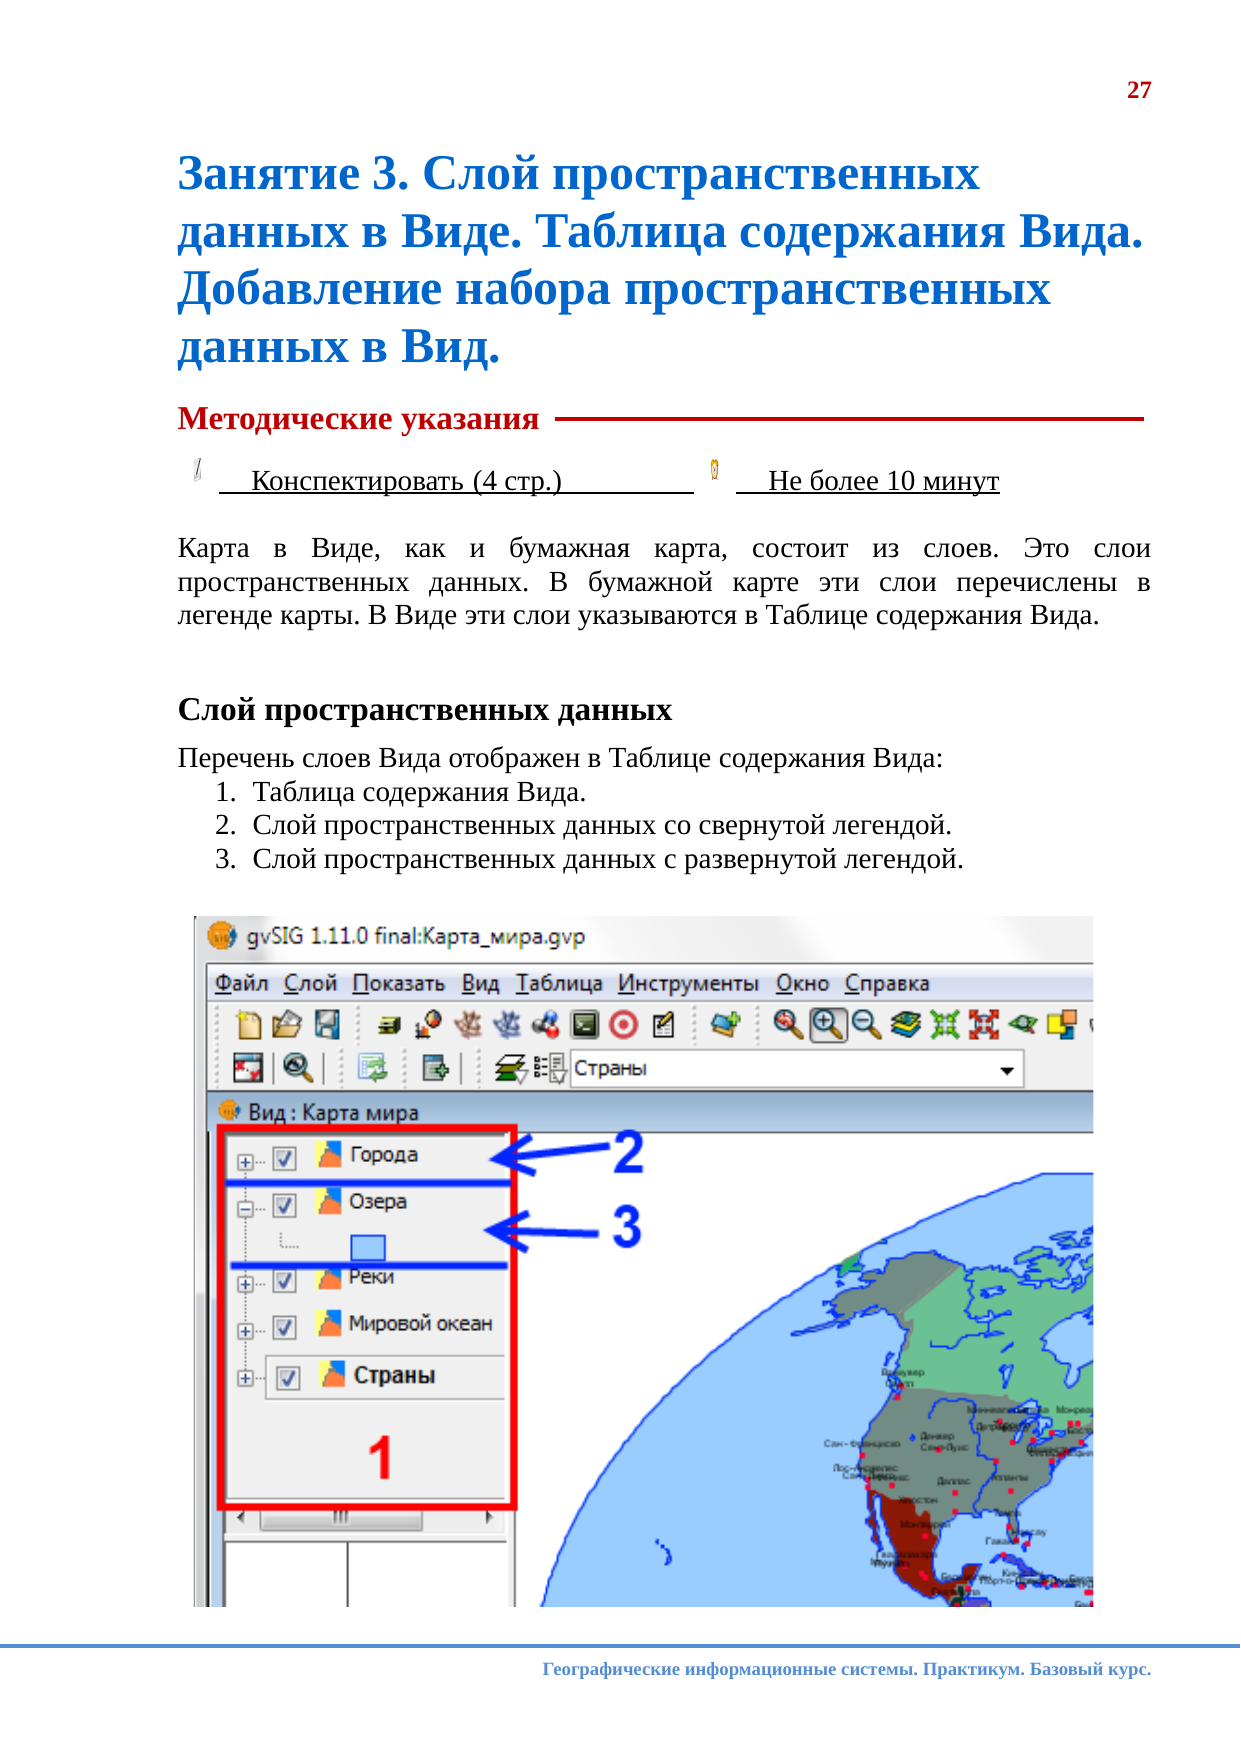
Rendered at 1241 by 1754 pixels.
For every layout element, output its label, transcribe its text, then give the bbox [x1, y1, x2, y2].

picture [710, 458, 719, 482]
text Методические указания [177, 398, 1152, 436]
text Конспектировать (4 стр.) Не более 10 минут [177, 449, 1152, 497]
text Перечень слоев Вида отображен в Таблице содержания Вида: [177, 740, 1152, 774]
list Слой пространственных данных со свернутой легендой. [215, 807, 1152, 841]
list Таблица содержания Вида. [215, 774, 1152, 807]
picture [193, 458, 202, 482]
text Слой пространственных данных [177, 689, 1152, 728]
picture [193, 916, 1094, 1607]
list Слой пространственных данных с развернутой легендой. [215, 841, 1152, 874]
subtitle Занятие 3. Слой пространственных данных в Виде. Таблица содержания Вида. Добавление набора пространственных данных в Вид. [177, 143, 1152, 373]
text Карта в Виде, как и бумажная карта, состоит из слоев. Это слои пространственных данных. В бумажной карте эти слои перечислены в легенде карты. В Виде эти слои указываются в Таблице содержания Вида. [177, 530, 1152, 631]
